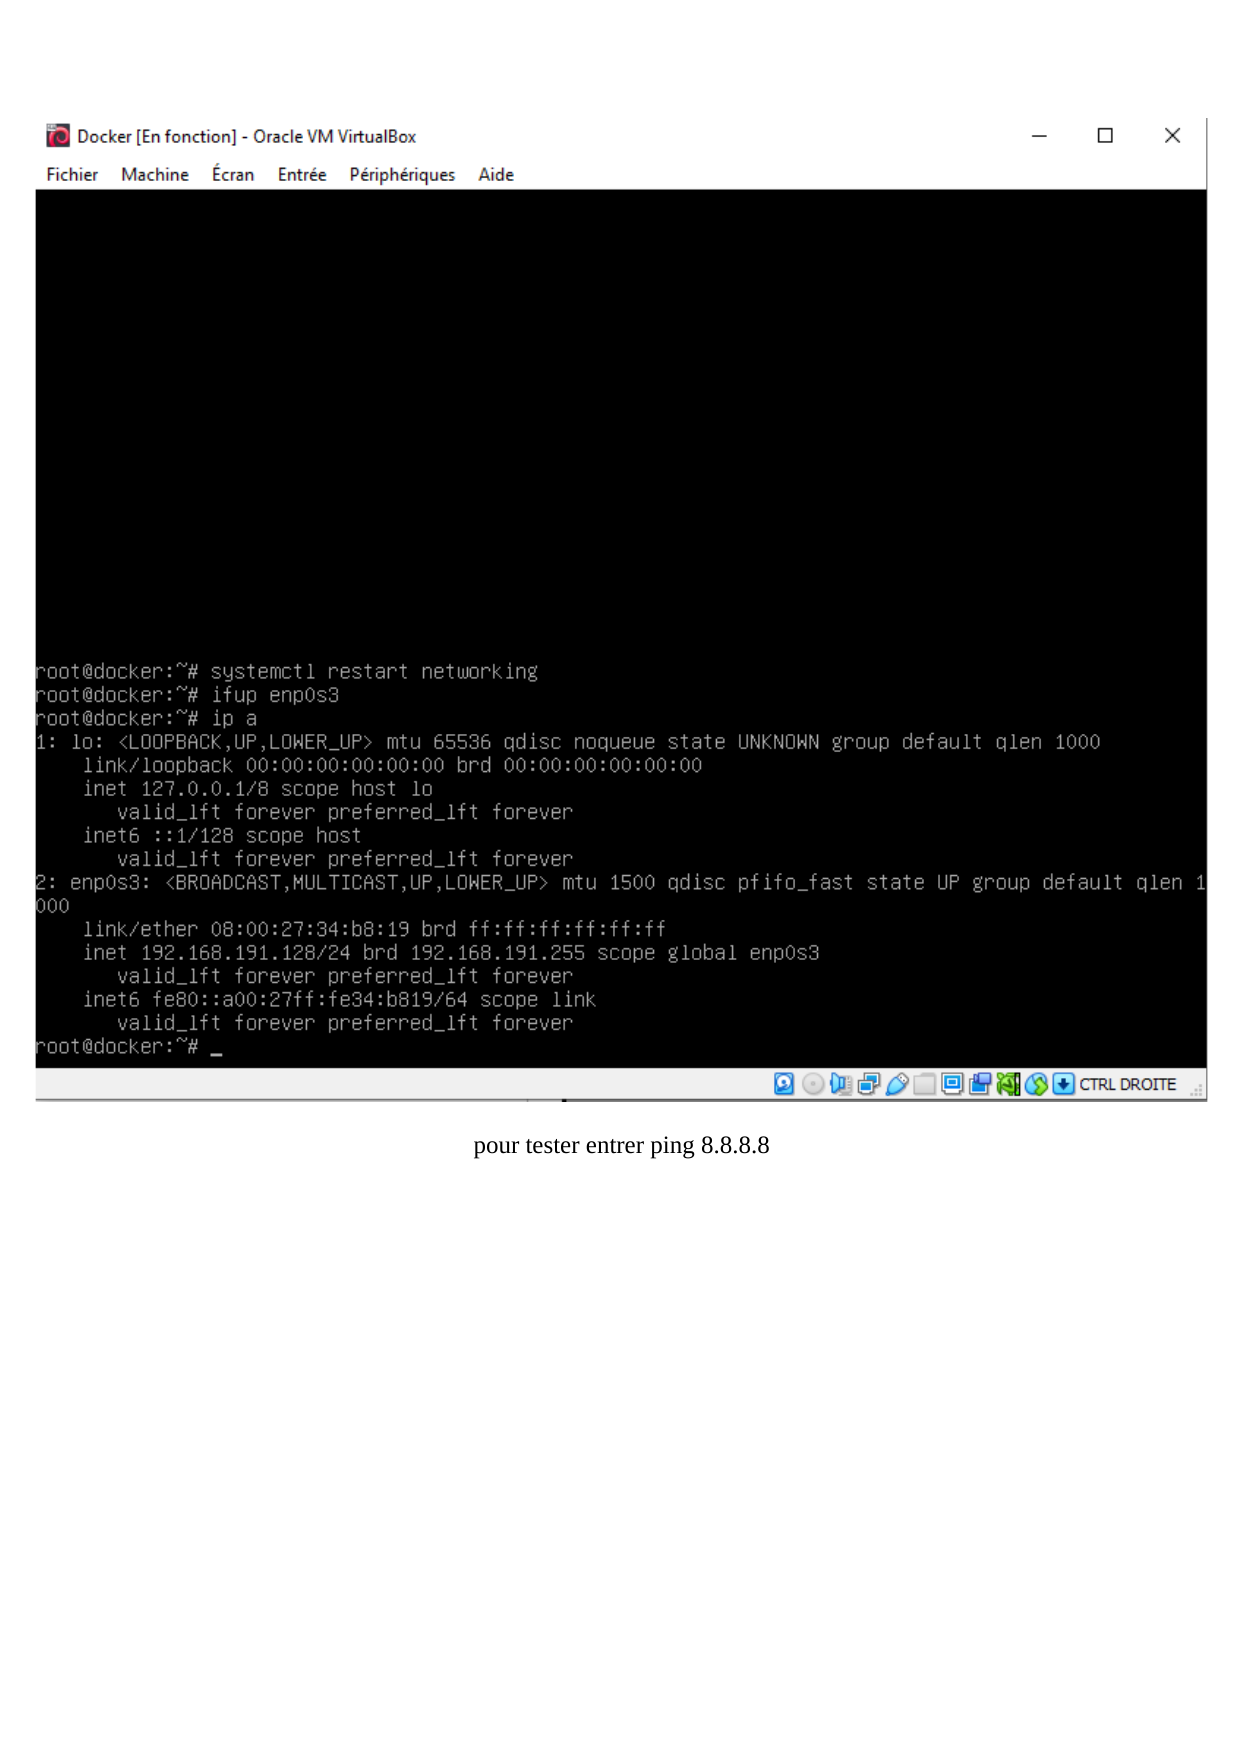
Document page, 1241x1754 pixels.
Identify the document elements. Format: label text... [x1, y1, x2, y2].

picture [35, 118, 1208, 1102]
text pour tester entrer ping 8.8.8.8 [36, 1130, 1207, 1159]
